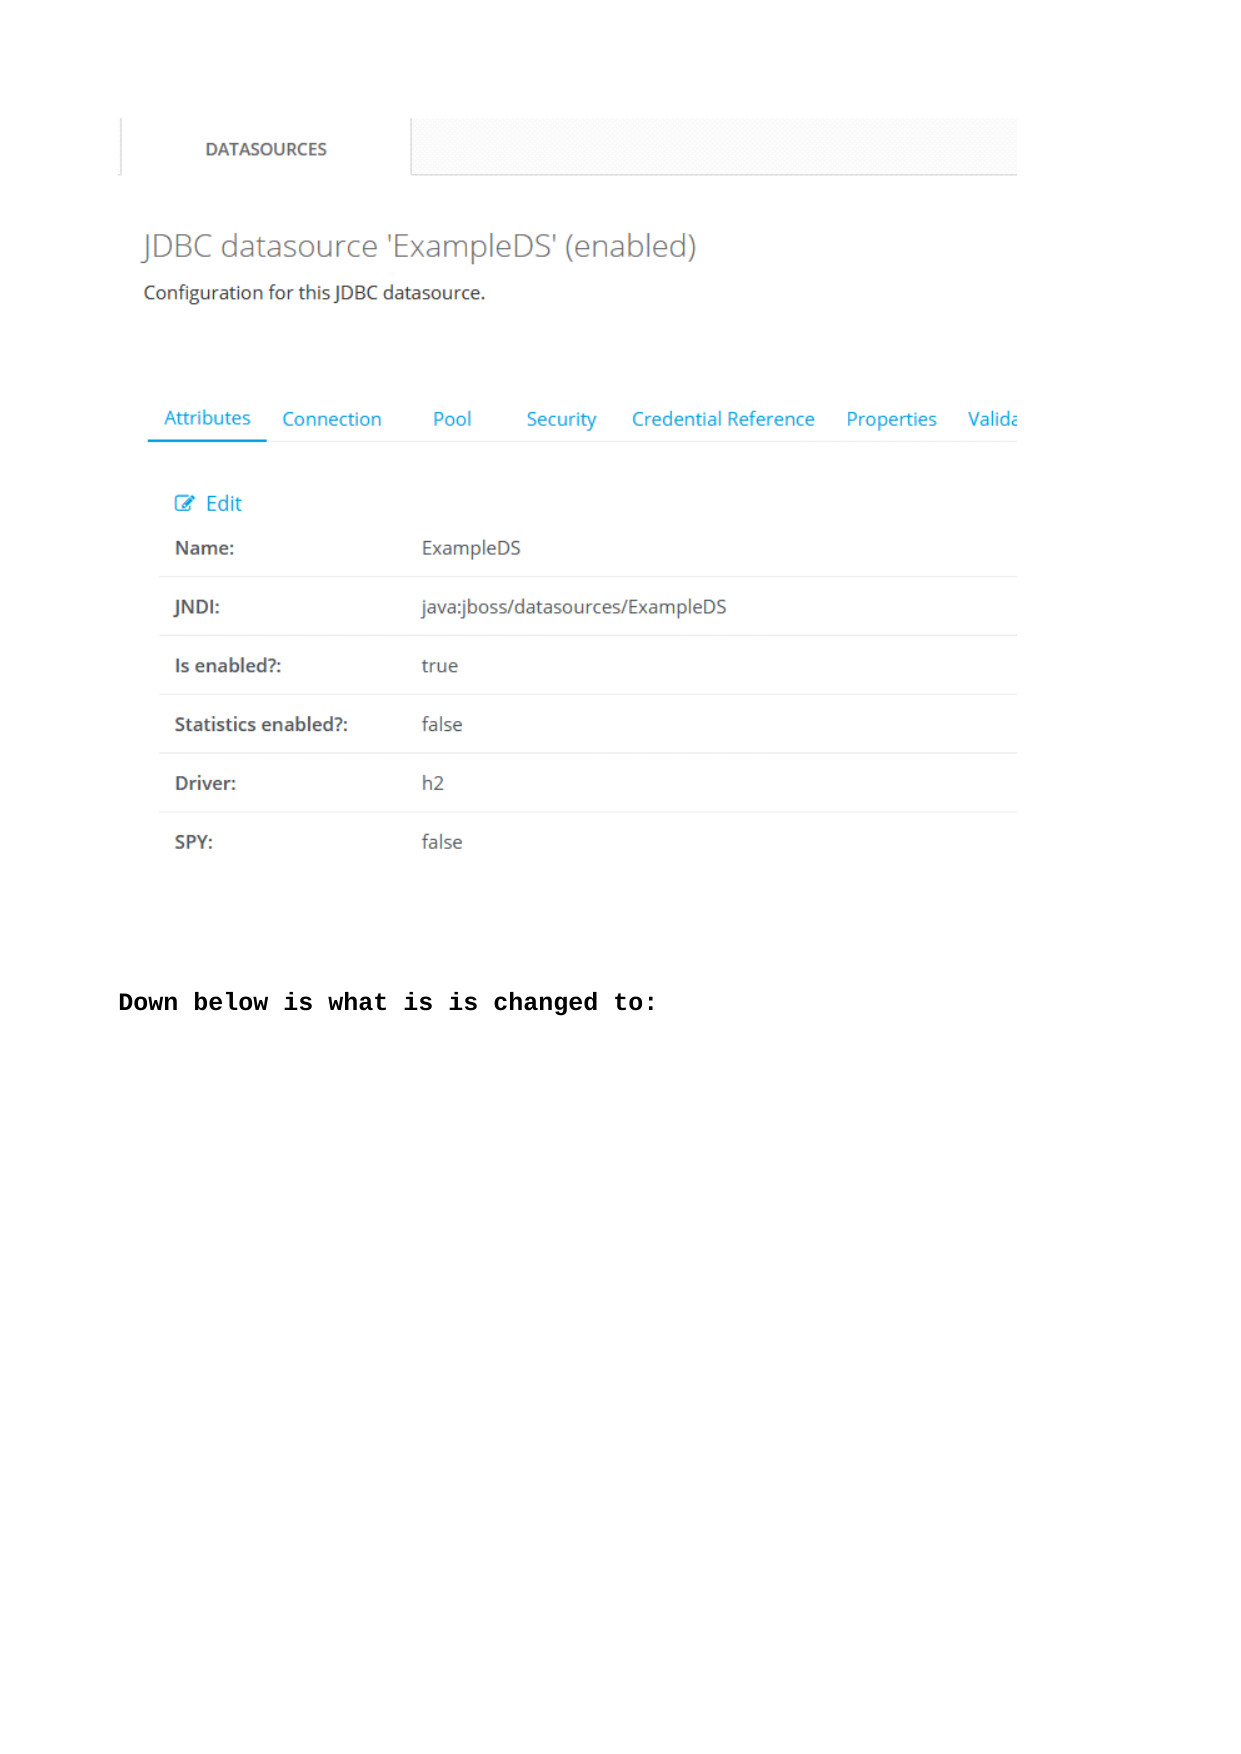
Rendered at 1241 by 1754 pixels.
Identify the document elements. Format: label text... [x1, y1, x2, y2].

text Down below is what is is changed to: [118, 989, 1122, 1017]
